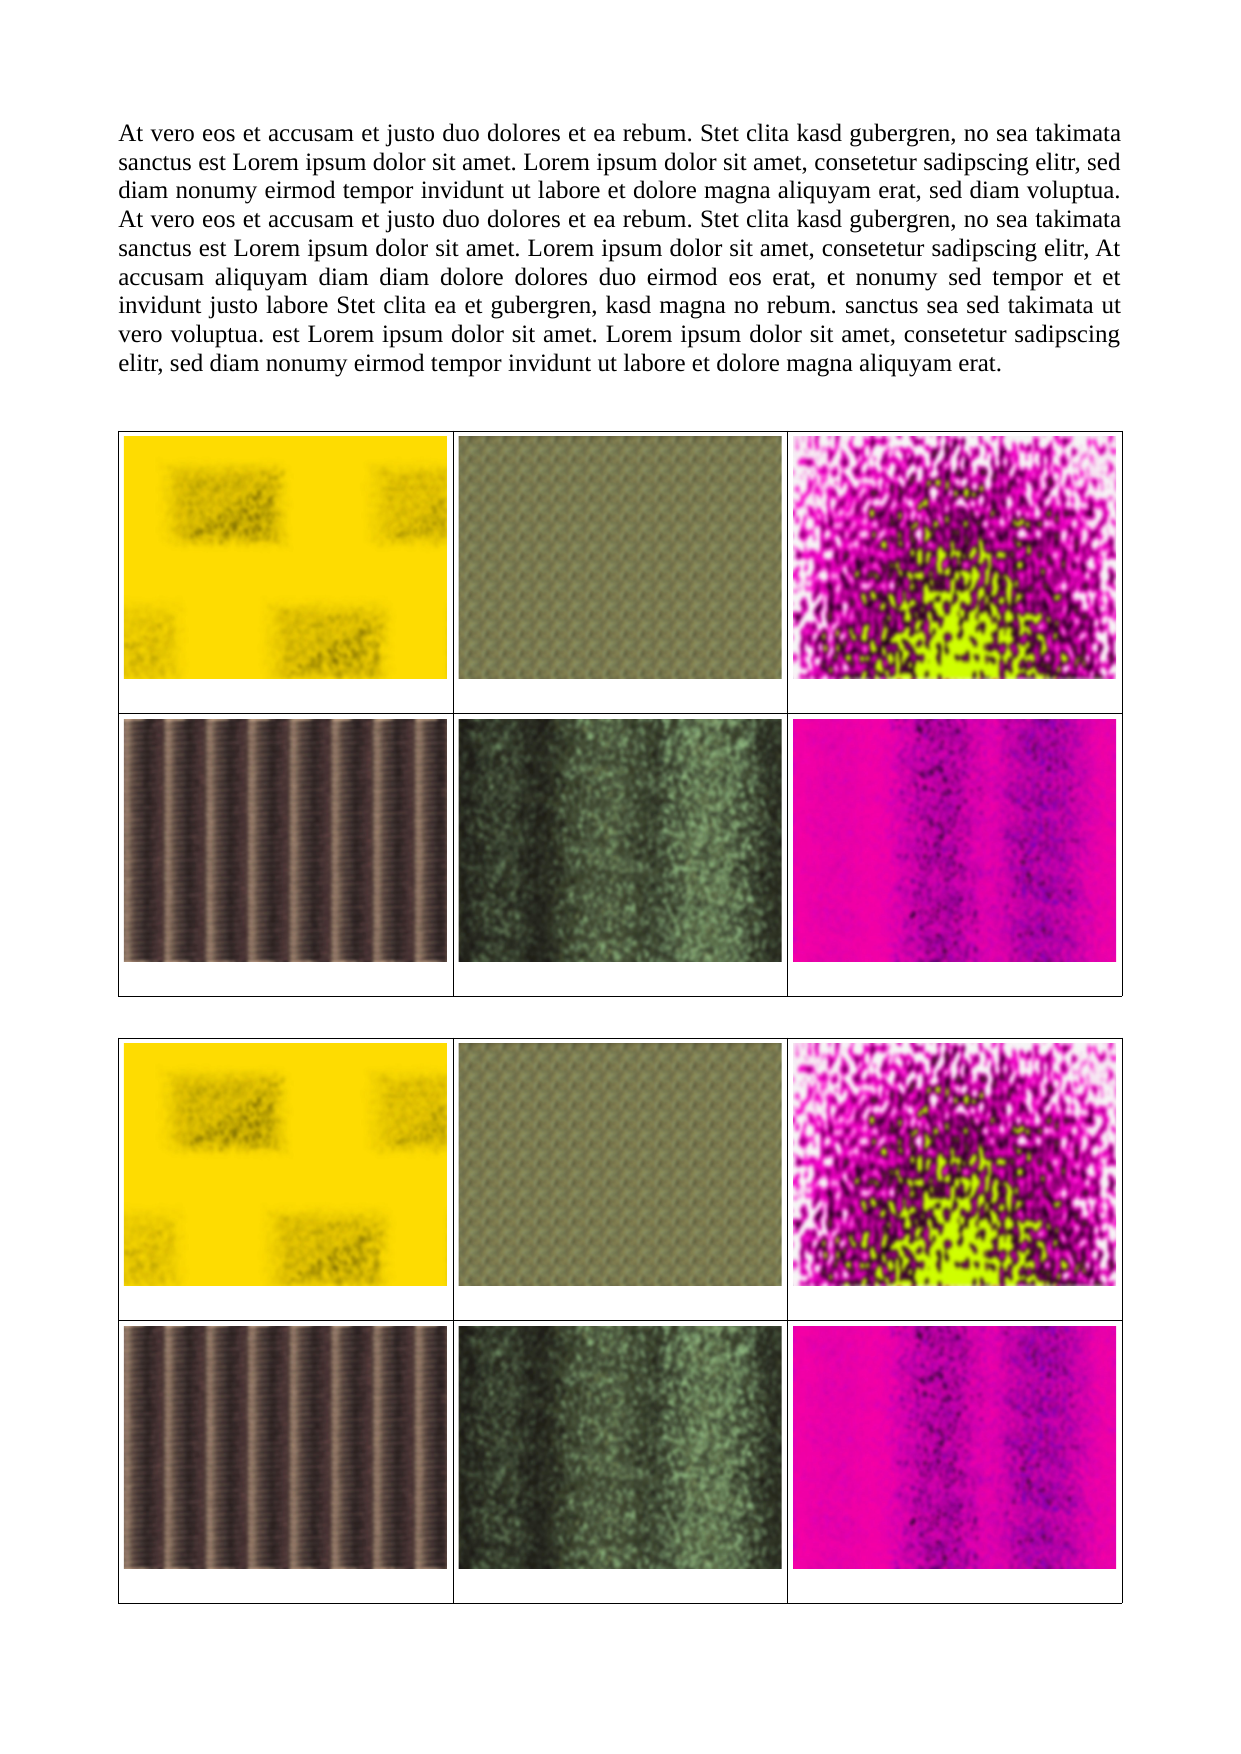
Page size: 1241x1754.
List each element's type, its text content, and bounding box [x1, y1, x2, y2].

picture [793, 436, 1117, 679]
picture [123, 436, 447, 679]
table_header [454, 432, 787, 713]
picture [793, 1326, 1117, 1569]
table_cell [454, 714, 787, 996]
table_cell [788, 714, 1122, 996]
text At vero eos et accusam et justo duo dolores et ea rebum. Stet clita kasd gubergren, no sea takimata sanctus est Lorem ipsum dolor sit amet. Lorem ipsum dolor sit amet, consetetur sadipscing elitr, sed diam nonumy eirmod tempor invidunt ut labore et dolore magna aliquyam erat, sed diam voluptua. At vero eos et accusam et justo duo dolores et ea rebum. Stet clita kasd gubergren, no sea takimata sanctus est Lorem ipsum dolor sit amet. Lorem ipsum dolor sit amet, consetetur sadipscing elitr, At accusam aliquyam diam diam dolore dolores duo eirmod eos erat, et nonumy sed tempor et et invidunt justo labore Stet clita ea et gubergren, kasd magna no rebum. sanctus sea sed takimata ut vero voluptua. est Lorem ipsum dolor sit amet. Lorem ipsum dolor sit amet, consetetur sadipscing elitr, sed diam nonumy eirmod tempor invidunt ut labore et dolore magna aliquyam erat. [118, 118, 1122, 377]
picture [458, 436, 782, 679]
table_header [119, 432, 453, 713]
table_header [788, 432, 1122, 713]
table_cell [119, 714, 453, 996]
picture [458, 1326, 782, 1569]
table_header [788, 1039, 1122, 1320]
table_header [454, 1039, 787, 1320]
picture [123, 1043, 447, 1286]
picture [123, 719, 447, 962]
picture [458, 719, 782, 962]
table_cell [454, 1321, 787, 1603]
picture [793, 719, 1117, 962]
picture [793, 1043, 1117, 1286]
table_cell [788, 1321, 1122, 1603]
picture [123, 1326, 447, 1569]
table_cell [119, 1321, 453, 1603]
picture [458, 1043, 782, 1286]
table_header [119, 1039, 453, 1320]
